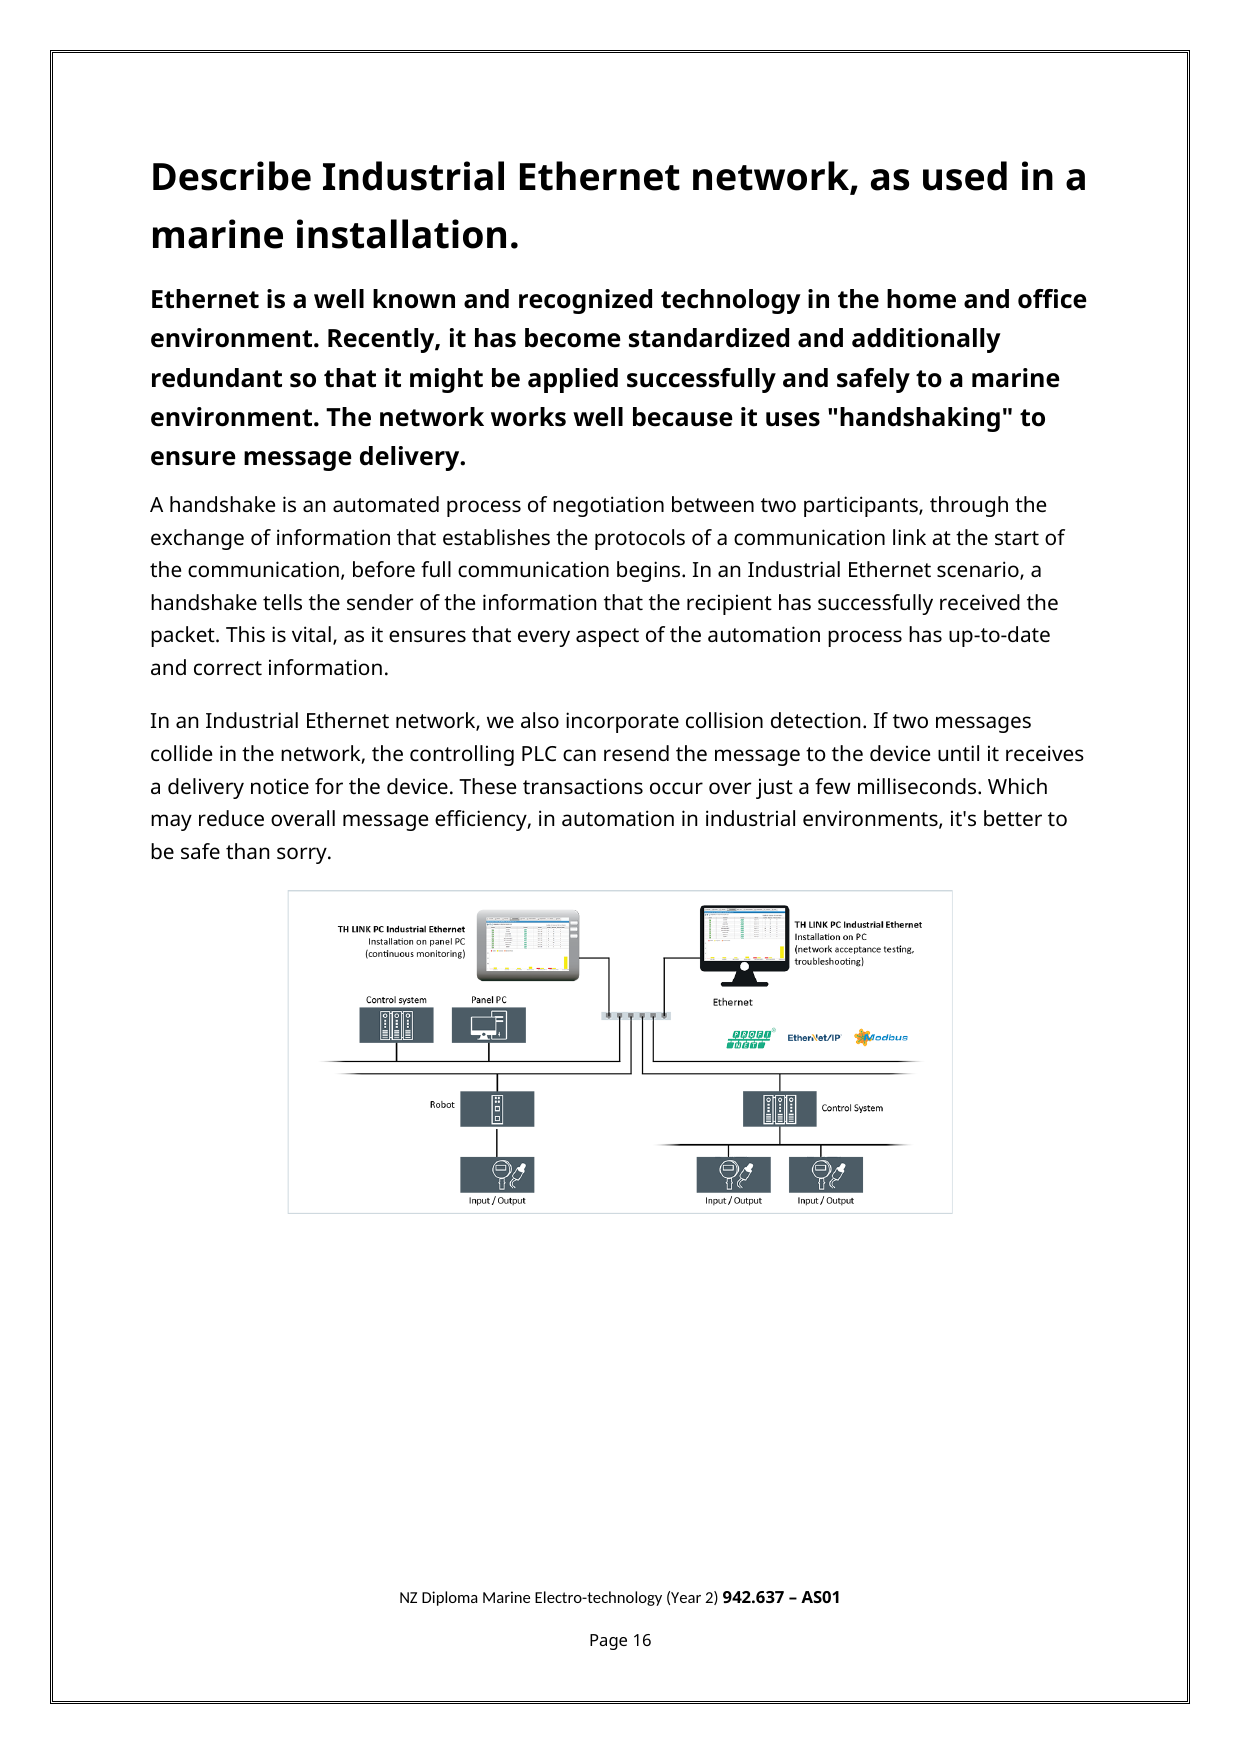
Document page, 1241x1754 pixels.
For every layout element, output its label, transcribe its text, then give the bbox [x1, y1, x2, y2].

text In an Industrial Ethernet network, we also incorporate collision detection. If two messages collide in the network, the controlling PLC can resend the message to the device until it receives a delivery notice for the device. These transactions occur over just a few milliseconds. Which may reduce overall message efficiency, in automation in industrial environments, it's better to be safe than sorry. [150, 707, 1090, 866]
subtitle Describe Industrial Ethernet network, as used in a marine installation. [150, 150, 1090, 260]
text A handshake is an automated process of negotiation between two participants, through the exchange of information that establishes the protocols of a communication link at the start of the communication, before full communication begins. In an Industrial Ethernet scenario, a handshake tells the sender of the information that the recipient has successfully received the packet. This is vital, as it ensures that every aspect of the automation process has up-to-date and correct information. [150, 490, 1090, 682]
picture [287, 890, 953, 1214]
subtitle Ethernet is a well known and recognized technology in the home and office environment. Recently, it has become standardized and additionally redundant so that it might be applied successfully and safely to a marine environment. The network works well because it uses "handshaking" to ensure message delivery. [150, 282, 1090, 473]
